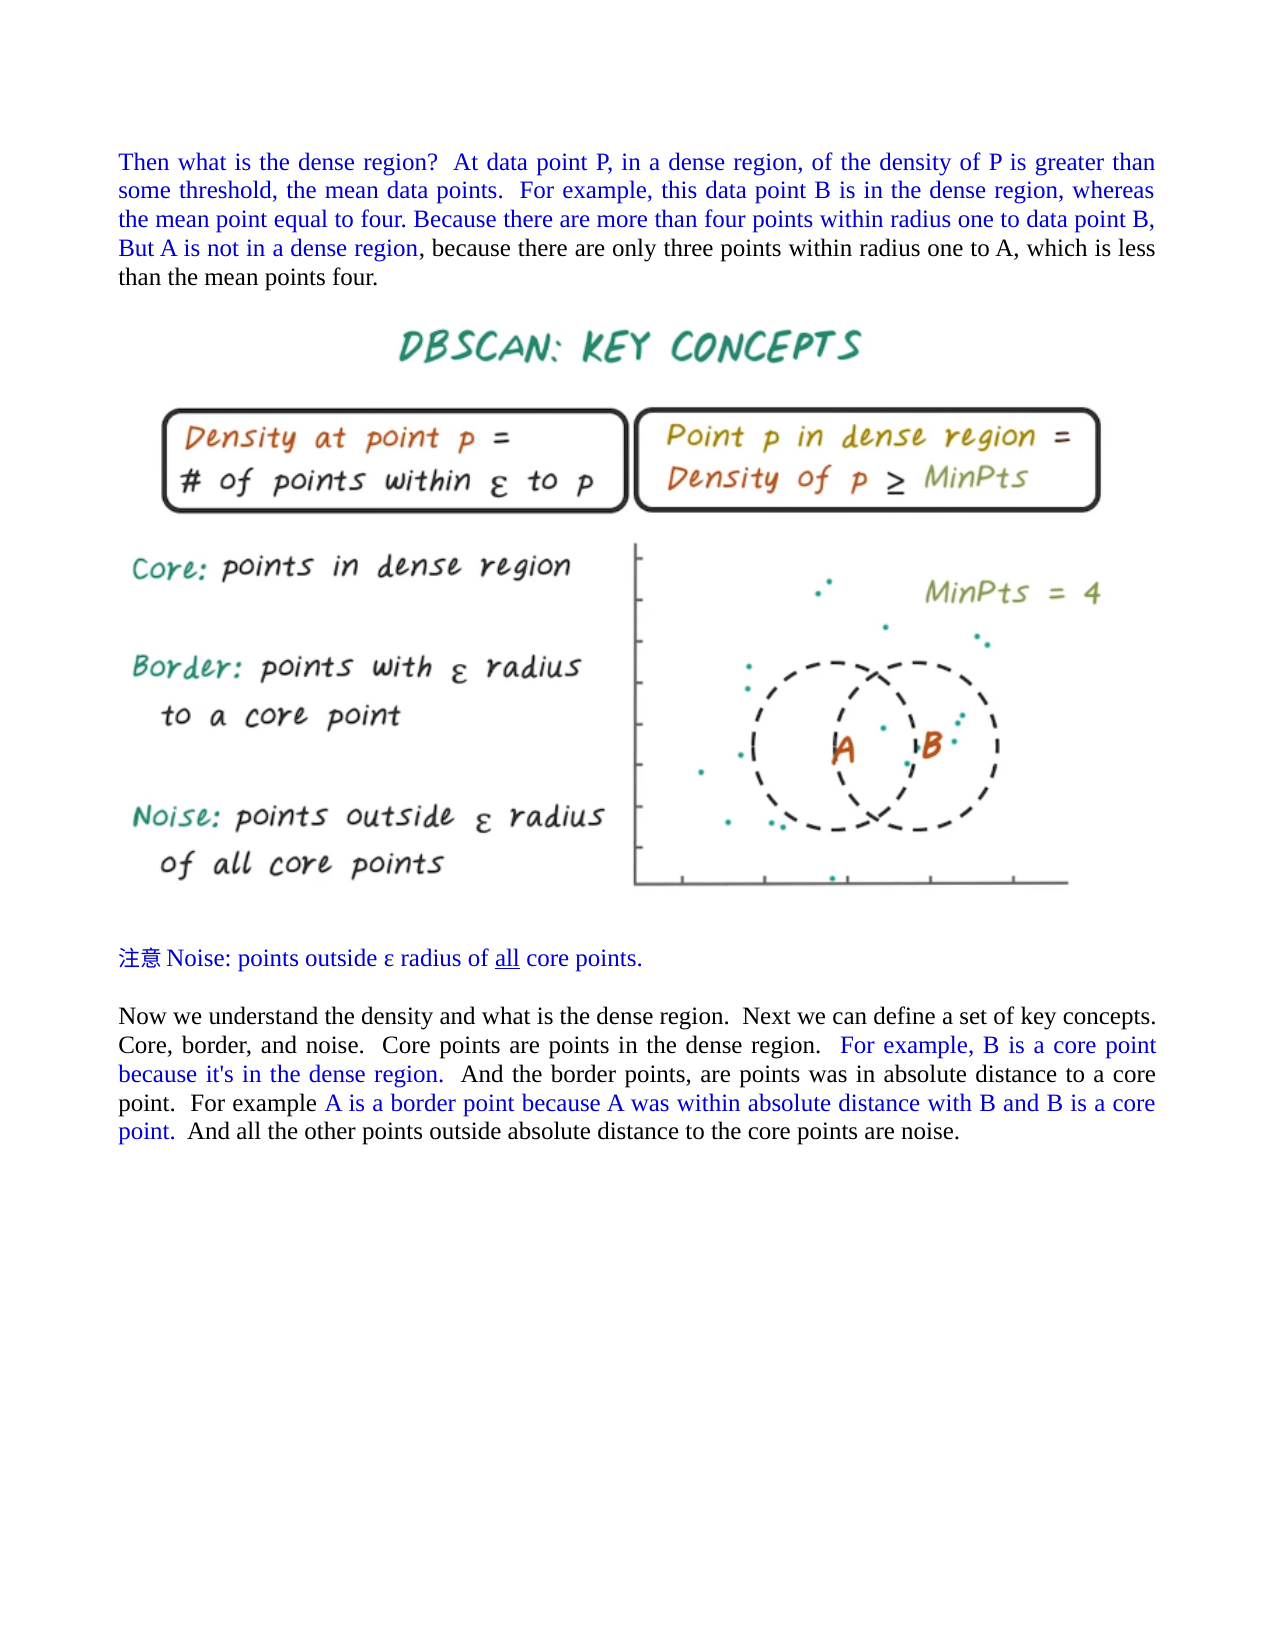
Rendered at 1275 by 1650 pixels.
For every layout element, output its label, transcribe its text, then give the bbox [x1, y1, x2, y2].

text Now we understand the density and what is the dense region. Next we can define a set of key concepts. Core, border, and noise. Core points are points in the dense region. For example, B is a core point because it's in the dense region. And the border points, are points was in absolute distance to a core point. For example A is a border point because A was within absolute distance with B and B is a core point. And all the other points outside absolute distance to the core points are noise. [118, 1001, 1157, 1145]
text Then what is the dense region? At data point P, in a dense region, of the density of P is greater than some threshold, the mean data points. For example, this data point B is in the dense region, whereas the mean point equal to four. Because there are more than four points within radius one to data point B, But A is not in a dense region, because there are only three points within radius one to A, which is less than the mean points four. [118, 147, 1157, 291]
text 注意Noise: points outside ε radius of all core points. [118, 941, 1157, 973]
picture [118, 319, 1157, 913]
